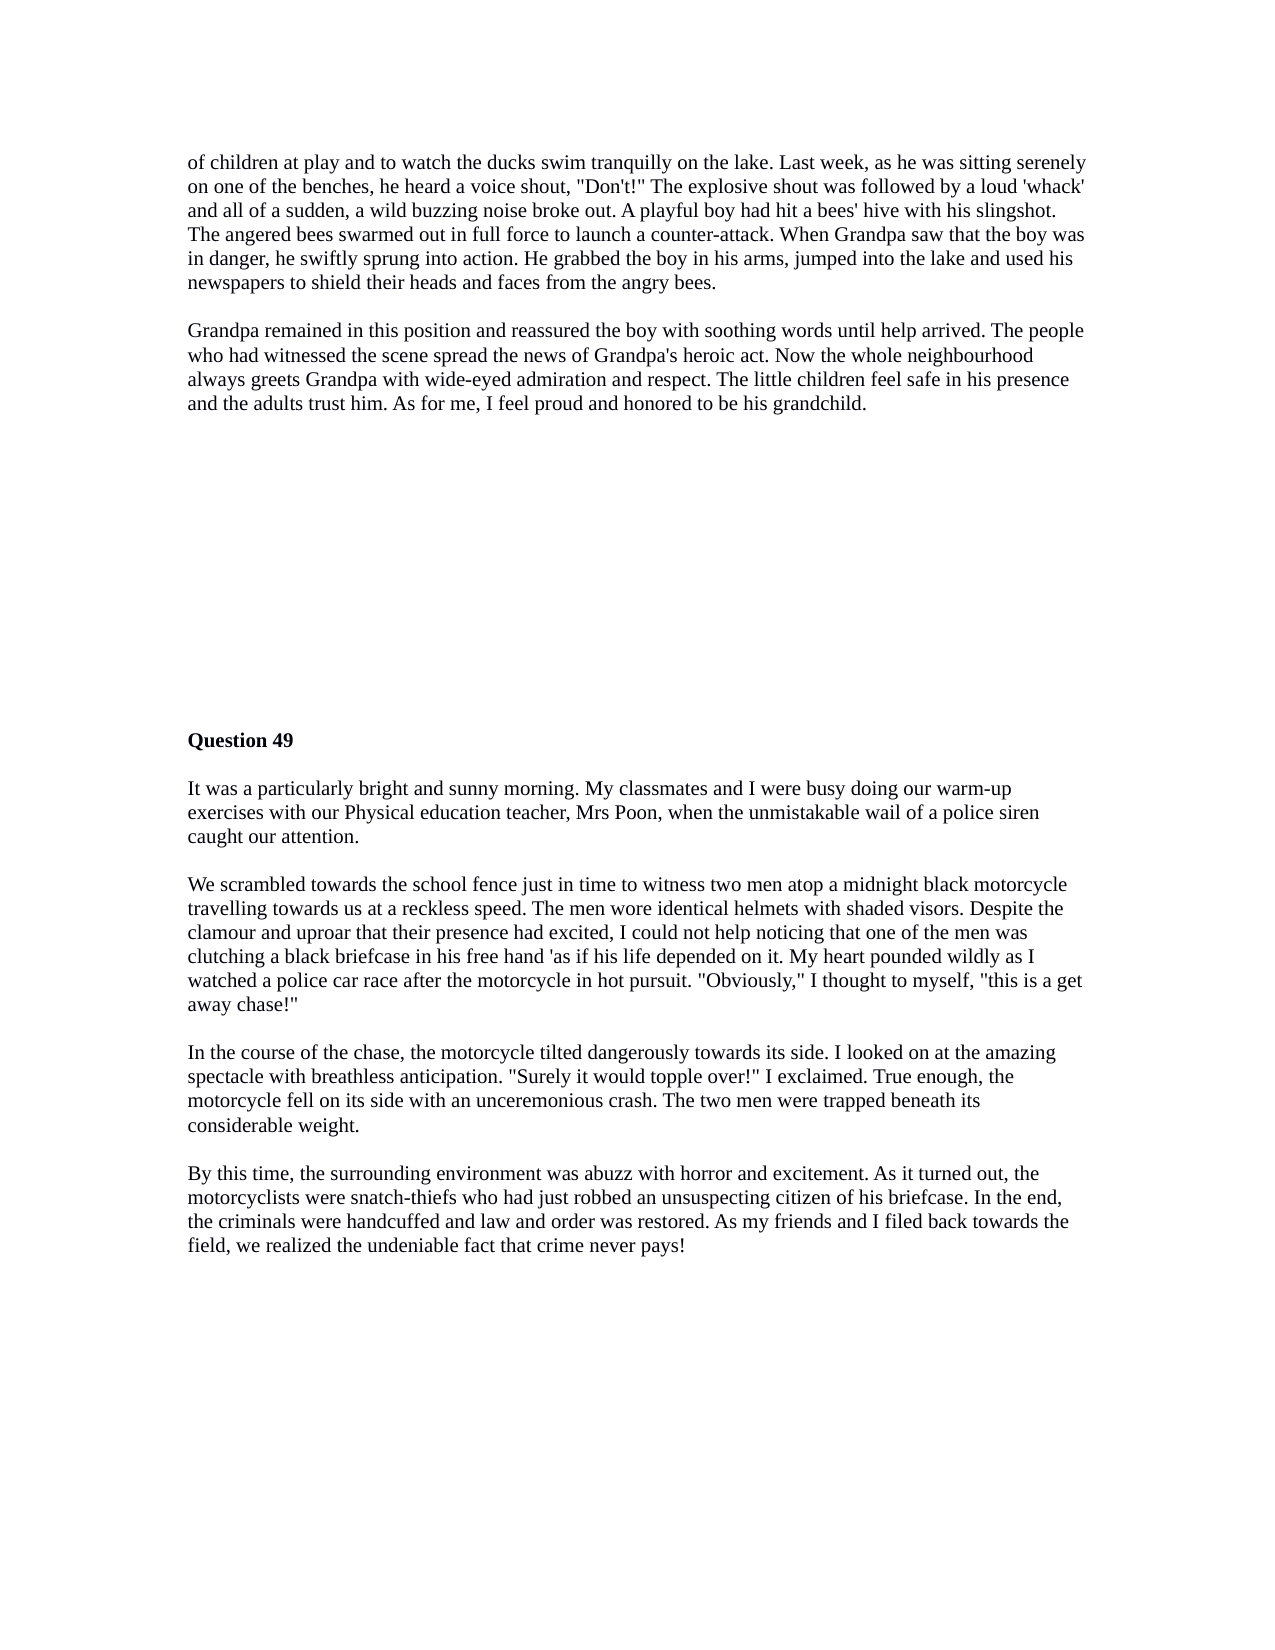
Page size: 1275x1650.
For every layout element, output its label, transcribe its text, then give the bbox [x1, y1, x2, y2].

text Grandpa remained in this position and reassured the boy with soothing words until help arrived. The people who had witnessed the scene spread the news of Grandpa's heroic act. Now the whole neighbourhood always greets Grandpa with wide-eyed admiration and respect. The little children feel safe in his presence and the adults trust him. As for me, I feel proud and honored to be his grandchild. [187, 318, 1087, 415]
text Question 49 [187, 727, 1087, 752]
text of children at play and to watch the ducks swim tranquilly on the lake. Last week, as he was sitting serenely on one of the benches, he heard a voice shout, "Don't!" The explosive shout was followed by a loud 'whack' and all of a sudden, a wild buzzing noise broke out. A playful boy had hit a bees' hive with his slingshot. The angered bees swarmed out in full force to launch a counter-attack. When Grandpa saw that the boy was in danger, he swiftly sprung into action. He grabbed the boy in his arms, jumped into the lake and used his newspapers to shield their heads and faces from the angry bees. [187, 150, 1087, 294]
text By this time, the surrounding environment was abuzz with horror and excitement. As it turned out, the motorcyclists were snatch-thiefs who had just robbed an unsuspecting citizen of his briefcase. In the end, the criminals were handcuffed and law and order was restored. As my friends and I filed back towards the field, we realized the undeniable fact that crime never pays! [187, 1161, 1087, 1257]
text In the course of the chase, the motorcycle tilted dangerously towards its side. I looked on at the amazing spectacle with breathless anticipation. "Surely it would topple over!" I exclaimed. True enough, the motorcycle fell on its side with an unceremonious crash. The two men were trapped beneath its considerable weight. [187, 1040, 1087, 1137]
text It was a particularly bright and sunny morning. My classmates and I were busy doing our warm-up exercises with our Physical education teacher, Mrs Poon, when the unmistakable wail of a police siren caught our attention. [187, 776, 1087, 848]
text We scrambled towards the school fence just in time to witness two men atop a midnight black motorcycle travelling towards us at a reckless speed. The men wore identical helmets with shaded visors. Despite the clamour and uproar that their presence had excited, I could not help noticing that one of the men was clutching a black briefcase in his free hand 'as if his life depended on it. My heart pounded wildly as I watched a police car race after the motorcycle in hot pursuit. "Obviously," I thought to myself, "this is a get away chase!" [187, 872, 1087, 1016]
